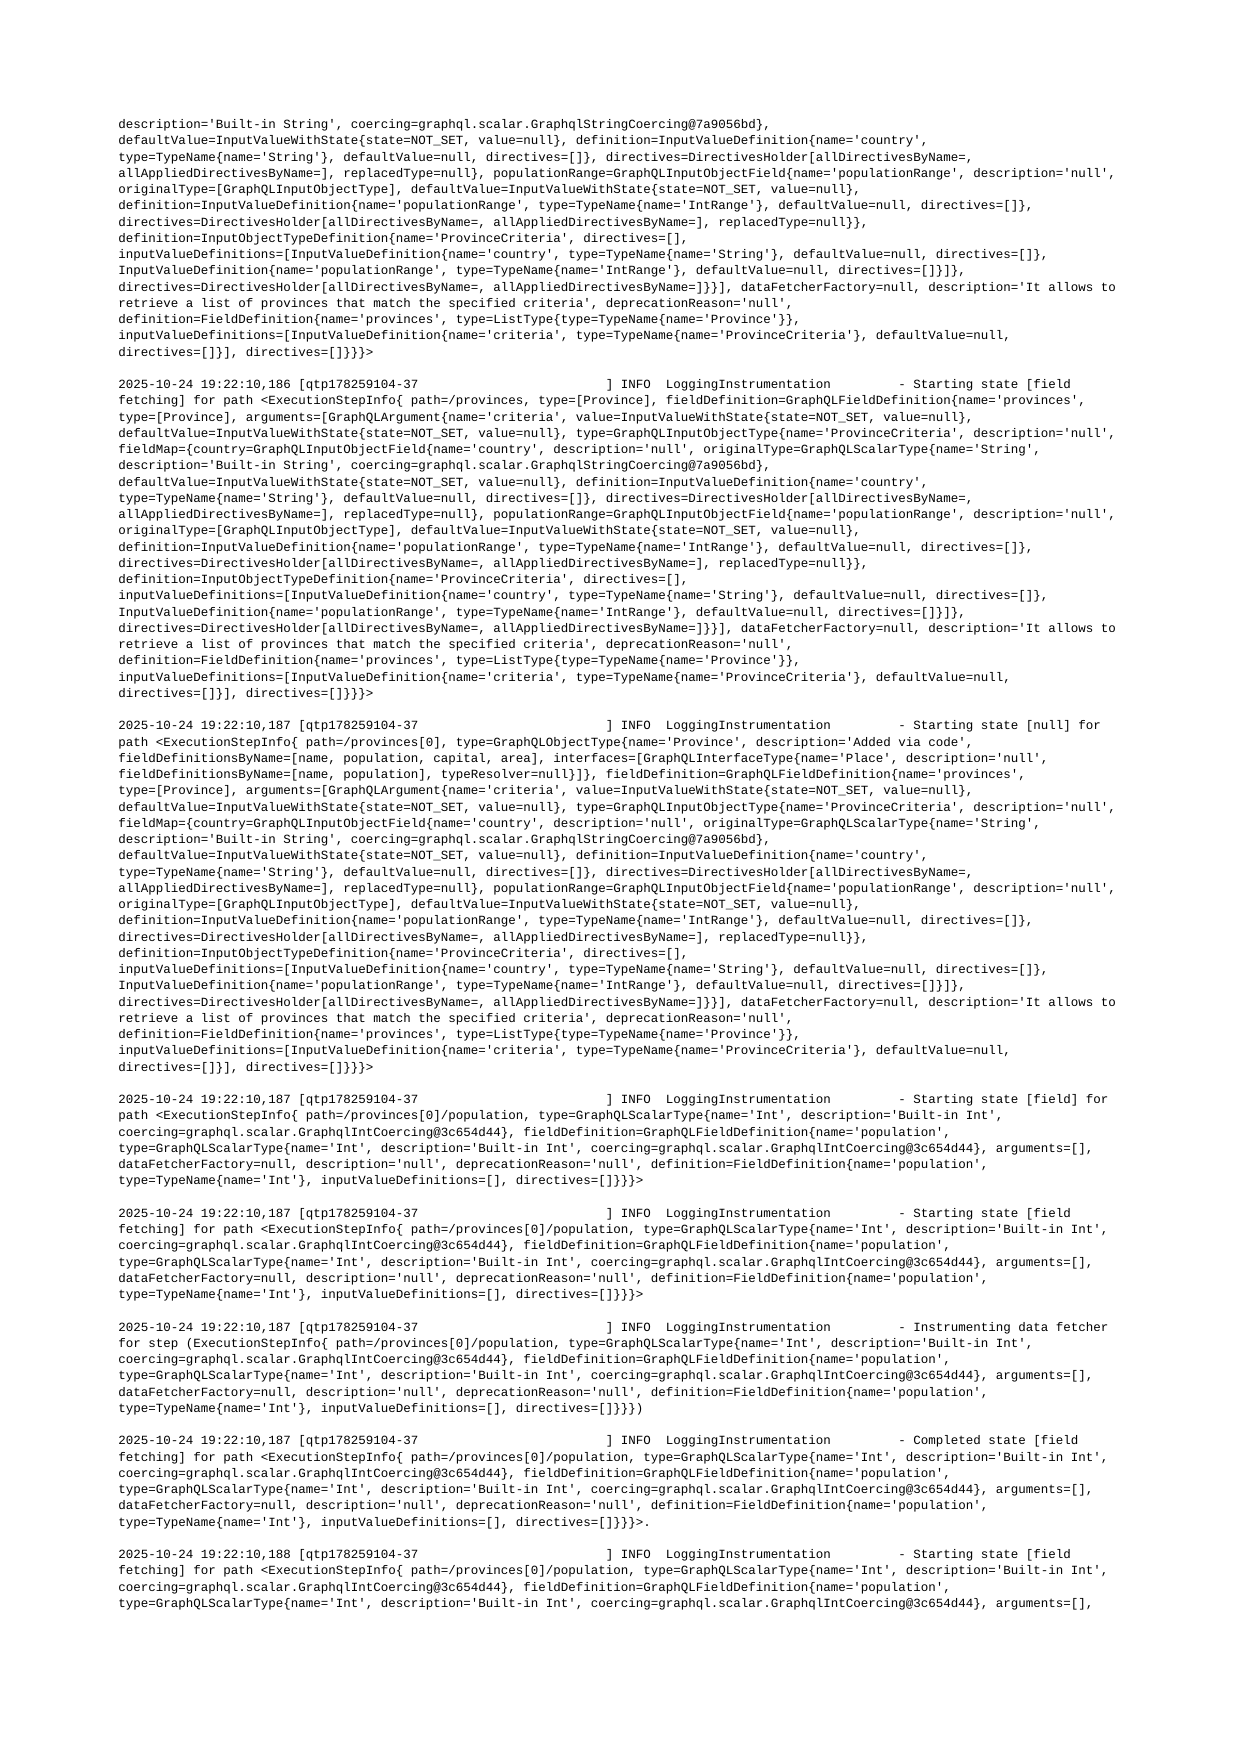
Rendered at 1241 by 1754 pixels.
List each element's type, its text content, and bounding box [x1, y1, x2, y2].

text 2025-10-24 19:22:10,187 [qtp178259104-37 ] INFO LoggingInstrumentation - Starting state [null] for path <ExecutionStepInfo{ path=/provinces[0], type=GraphQLObjectType{name='Province', description='Added via code', fieldDefinitionsByName=[name, population, capital, area], interfaces=[GraphQLInterfaceType{name='Place', description='null', fieldDefinitionsByName=[name, population], typeResolver=null}]}, fieldDefinition=GraphQLFieldDefinition{name='provinces', type=[Province], arguments=[GraphQLArgument{name='criteria', value=InputValueWithState{state=NOT_SET, value=null}, defaultValue=InputValueWithState{state=NOT_SET, value=null}, type=GraphQLInputObjectType{name='ProvinceCriteria', description='null', fieldMap={country=GraphQLInputObjectField{name='country', description='null', originalType=GraphQLScalarType{name='String', description='Built-in String', coercing=graphql.scalar.GraphqlStringCoercing@7a9056bd}, defaultValue=InputValueWithState{state=NOT_SET, value=null}, definition=InputValueDefinition{name='country', type=TypeName{name='String'}, defaultValue=null, directives=[]}, directives=DirectivesHolder[allDirectivesByName=, allAppliedDirectivesByName=], replacedType=null}, populationRange=GraphQLInputObjectField{name='populationRange', description='null', originalType=[GraphQLInputObjectType], defaultValue=InputValueWithState{state=NOT_SET, value=null}, definition=InputValueDefinition{name='populationRange', type=TypeName{name='IntRange'}, defaultValue=null, directives=[]}, directives=DirectivesHolder[allDirectivesByName=, allAppliedDirectivesByName=], replacedType=null}}, definition=InputObjectTypeDefinition{name='ProvinceCriteria', directives=[], inputValueDefinitions=[InputValueDefinition{name='country', type=TypeName{name='String'}, defaultValue=null, directives=[]}, InputValueDefinition{name='populationRange', type=TypeName{name='IntRange'}, defaultValue=null, directives=[]}]}, directives=DirectivesHolder[allDirectivesByName=, allAppliedDirectivesByName=]}}], dataFetcherFactory=null, description='It allows to retrieve a list of provinces that match the specified criteria', deprecationReason='null', definition=FieldDefinition{name='provinces', type=ListType{type=TypeName{name='Province'}}, inputValueDefinitions=[InputValueDefinition{name='criteria', type=TypeName{name='ProvinceCriteria'}, defaultValue=null, directives=[]}], directives=[]}}}> [118, 719, 1122, 1075]
text 2025-10-24 19:22:10,186 [qtp178259104-37 ] INFO LoggingInstrumentation - Starting state [field fetching] for path <ExecutionStepInfo{ path=/provinces, type=[Province], fieldDefinition=GraphQLFieldDefinition{name='provinces', type=[Province], arguments=[GraphQLArgument{name='criteria', value=InputValueWithState{state=NOT_SET, value=null}, defaultValue=InputValueWithState{state=NOT_SET, value=null}, type=GraphQLInputObjectType{name='ProvinceCriteria', description='null', fieldMap={country=GraphQLInputObjectField{name='country', description='null', originalType=GraphQLScalarType{name='String', description='Built-in String', coercing=graphql.scalar.GraphqlStringCoercing@7a9056bd}, defaultValue=InputValueWithState{state=NOT_SET, value=null}, definition=InputValueDefinition{name='country', type=TypeName{name='String'}, defaultValue=null, directives=[]}, directives=DirectivesHolder[allDirectivesByName=, allAppliedDirectivesByName=], replacedType=null}, populationRange=GraphQLInputObjectField{name='populationRange', description='null', originalType=[GraphQLInputObjectType], defaultValue=InputValueWithState{state=NOT_SET, value=null}, definition=InputValueDefinition{name='populationRange', type=TypeName{name='IntRange'}, defaultValue=null, directives=[]}, directives=DirectivesHolder[allDirectivesByName=, allAppliedDirectivesByName=], replacedType=null}}, definition=InputObjectTypeDefinition{name='ProvinceCriteria', directives=[], inputValueDefinitions=[InputValueDefinition{name='country', type=TypeName{name='String'}, defaultValue=null, directives=[]}, InputValueDefinition{name='populationRange', type=TypeName{name='IntRange'}, defaultValue=null, directives=[]}]}, directives=DirectivesHolder[allDirectivesByName=, allAppliedDirectivesByName=]}}], dataFetcherFactory=null, description='It allows to retrieve a list of provinces that match the specified criteria', deprecationReason='null', definition=FieldDefinition{name='provinces', type=ListType{type=TypeName{name='Province'}}, inputValueDefinitions=[InputValueDefinition{name='criteria', type=TypeName{name='ProvinceCriteria'}, defaultValue=null, directives=[]}], directives=[]}}}> [118, 378, 1122, 701]
text 2025-10-24 19:22:10,187 [qtp178259104-37 ] INFO LoggingInstrumentation - Completed state [field fetching] for path <ExecutionStepInfo{ path=/provinces[0]/population, type=GraphQLScalarType{name='Int', description='Built-in Int', coercing=graphql.scalar.GraphqlIntCoercing@3c654d44}, fieldDefinition=GraphQLFieldDefinition{name='population', type=GraphQLScalarType{name='Int', description='Built-in Int', coercing=graphql.scalar.GraphqlIntCoercing@3c654d44}, arguments=[], dataFetcherFactory=null, description='null', deprecationReason='null', definition=FieldDefinition{name='population', type=TypeName{name='Int'}, inputValueDefinitions=[], directives=[]}}}>. [118, 1434, 1122, 1530]
text 2025-10-24 19:22:10,188 [qtp178259104-37 ] INFO LoggingInstrumentation - Starting state [field fetching] for path <ExecutionStepInfo{ path=/provinces[0]/population, type=GraphQLScalarType{name='Int', description='Built-in Int', coercing=graphql.scalar.GraphqlIntCoercing@3c654d44}, fieldDefinition=GraphQLFieldDefinition{name='population', type=GraphQLScalarType{name='Int', description='Built-in Int', coercing=graphql.scalar.GraphqlIntCoercing@3c654d44}, arguments=[], [118, 1548, 1122, 1611]
text description='Built-in String', coercing=graphql.scalar.GraphqlStringCoercing@7a9056bd}, defaultValue=InputValueWithState{state=NOT_SET, value=null}, definition=InputValueDefinition{name='country', type=TypeName{name='String'}, defaultValue=null, directives=[]}, directives=DirectivesHolder[allDirectivesByName=, allAppliedDirectivesByName=], replacedType=null}, populationRange=GraphQLInputObjectField{name='populationRange', description='null', originalType=[GraphQLInputObjectType], defaultValue=InputValueWithState{state=NOT_SET, value=null}, definition=InputValueDefinition{name='populationRange', type=TypeName{name='IntRange'}, defaultValue=null, directives=[]}, directives=DirectivesHolder[allDirectivesByName=, allAppliedDirectivesByName=], replacedType=null}}, definition=InputObjectTypeDefinition{name='ProvinceCriteria', directives=[], inputValueDefinitions=[InputValueDefinition{name='country', type=TypeName{name='String'}, defaultValue=null, directives=[]}, InputValueDefinition{name='populationRange', type=TypeName{name='IntRange'}, defaultValue=null, directives=[]}]}, directives=DirectivesHolder[allDirectivesByName=, allAppliedDirectivesByName=]}}], dataFetcherFactory=null, description='It allows to retrieve a list of provinces that match the specified criteria', deprecationReason='null', definition=FieldDefinition{name='provinces', type=ListType{type=TypeName{name='Province'}}, inputValueDefinitions=[InputValueDefinition{name='criteria', type=TypeName{name='ProvinceCriteria'}, defaultValue=null, directives=[]}], directives=[]}}}> [118, 118, 1122, 360]
text 2025-10-24 19:22:10,187 [qtp178259104-37 ] INFO LoggingInstrumentation - Instrumenting data fetcher for step (ExecutionStepInfo{ path=/provinces[0]/population, type=GraphQLScalarType{name='Int', description='Built-in Int', coercing=graphql.scalar.GraphqlIntCoercing@3c654d44}, fieldDefinition=GraphQLFieldDefinition{name='population', type=GraphQLScalarType{name='Int', description='Built-in Int', coercing=graphql.scalar.GraphqlIntCoercing@3c654d44}, arguments=[], dataFetcherFactory=null, description='null', deprecationReason='null', definition=FieldDefinition{name='population', type=TypeName{name='Int'}, inputValueDefinitions=[], directives=[]}}}) [118, 1321, 1122, 1416]
text 2025-10-24 19:22:10,187 [qtp178259104-37 ] INFO LoggingInstrumentation - Starting state [field] for path <ExecutionStepInfo{ path=/provinces[0]/population, type=GraphQLScalarType{name='Int', description='Built-in Int', coercing=graphql.scalar.GraphqlIntCoercing@3c654d44}, fieldDefinition=GraphQLFieldDefinition{name='population', type=GraphQLScalarType{name='Int', description='Built-in Int', coercing=graphql.scalar.GraphqlIntCoercing@3c654d44}, arguments=[], dataFetcherFactory=null, description='null', deprecationReason='null', definition=FieldDefinition{name='population', type=TypeName{name='Int'}, inputValueDefinitions=[], directives=[]}}}> [118, 1093, 1122, 1188]
text 2025-10-24 19:22:10,187 [qtp178259104-37 ] INFO LoggingInstrumentation - Starting state [field fetching] for path <ExecutionStepInfo{ path=/provinces[0]/population, type=GraphQLScalarType{name='Int', description='Built-in Int', coercing=graphql.scalar.GraphqlIntCoercing@3c654d44}, fieldDefinition=GraphQLFieldDefinition{name='population', type=GraphQLScalarType{name='Int', description='Built-in Int', coercing=graphql.scalar.GraphqlIntCoercing@3c654d44}, arguments=[], dataFetcherFactory=null, description='null', deprecationReason='null', definition=FieldDefinition{name='population', type=TypeName{name='Int'}, inputValueDefinitions=[], directives=[]}}}> [118, 1207, 1122, 1302]
